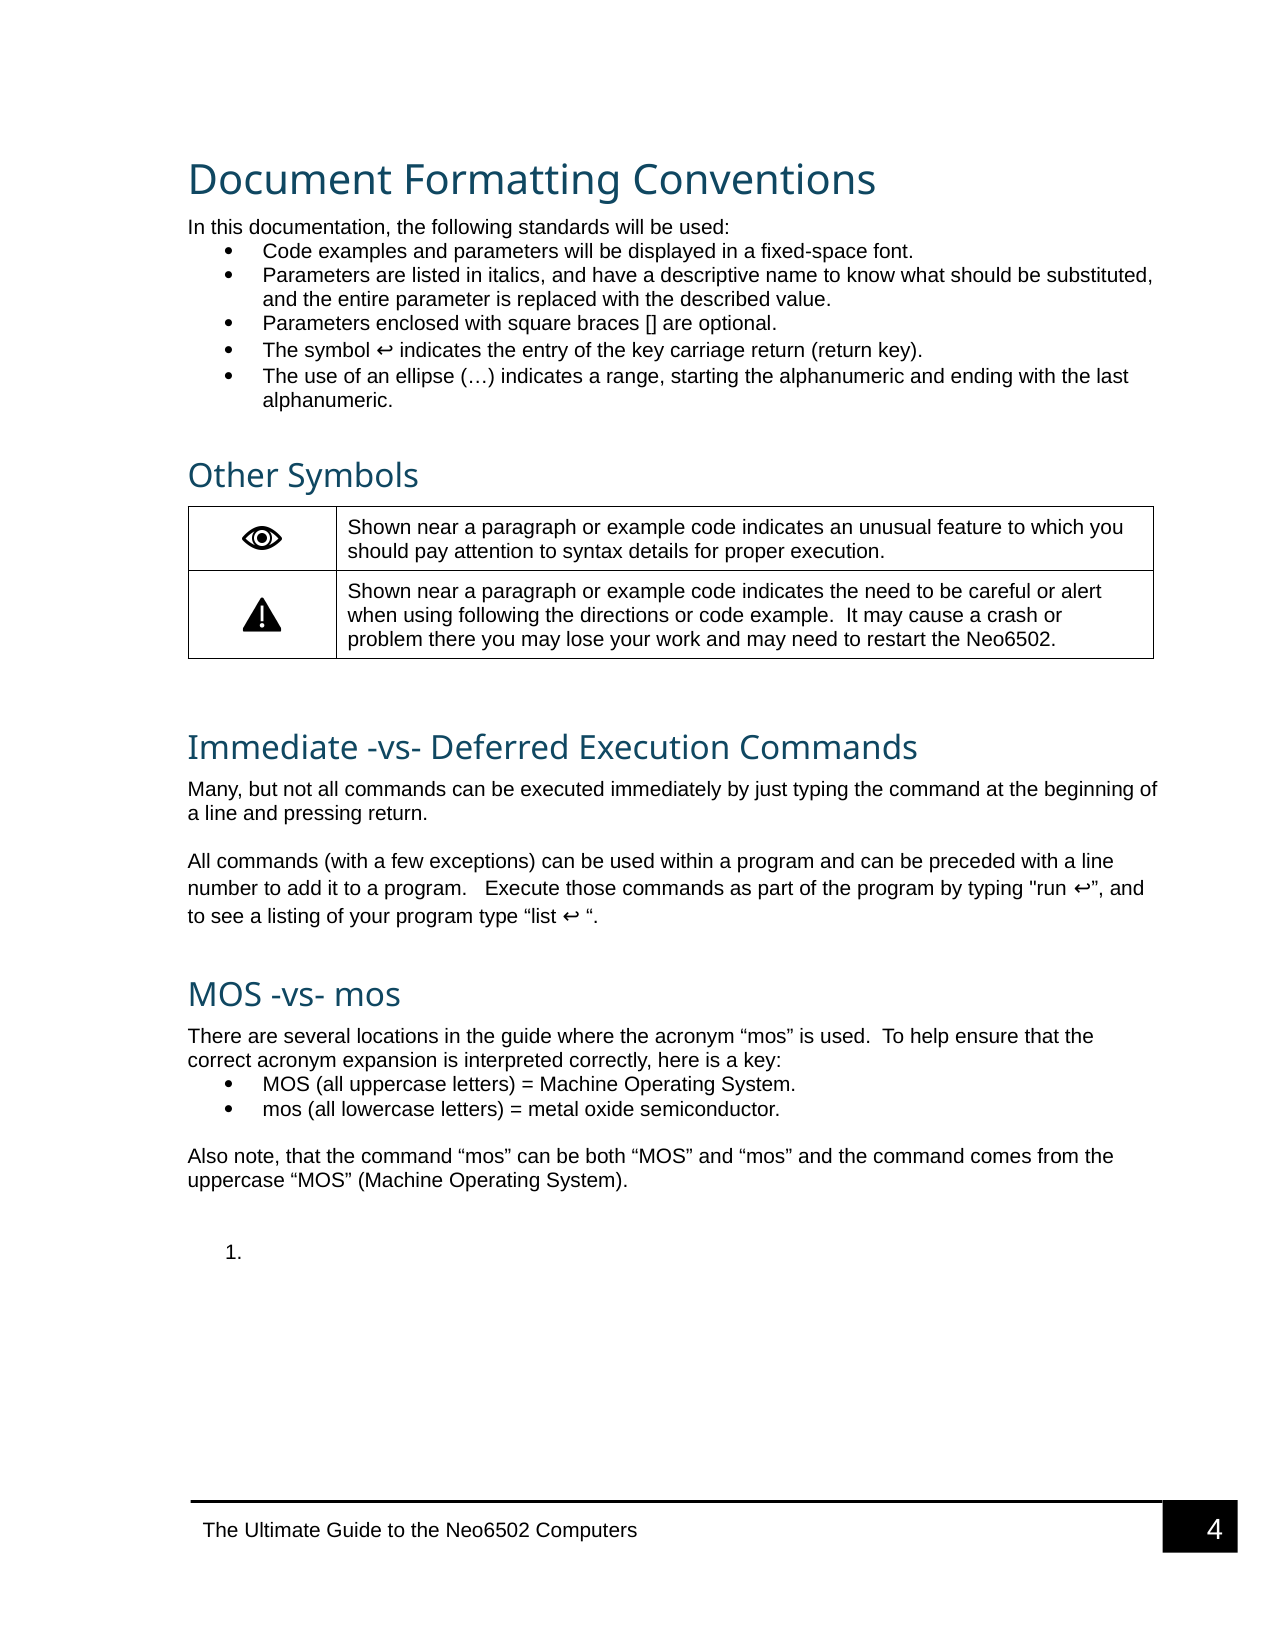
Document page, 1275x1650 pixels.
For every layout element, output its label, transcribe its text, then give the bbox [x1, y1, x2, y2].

list The symbol ↩︎ indicates the entry of the key carriage return (return key). [225, 335, 1162, 364]
text Also note, that the command “mos” can be both “MOS” and “mos” and the command comes from the uppercase “MOS” (Machine Operating System). [187, 1144, 1162, 1192]
list Parameters enclosed with square braces [] are optional. [225, 311, 1162, 335]
table_header [189, 507, 336, 570]
subtitle Immediate -vs- Deferred Execution Commands [187, 723, 1162, 769]
list Code examples and parameters will be displayed in a fixed-space font. [225, 239, 1162, 263]
picture [242, 597, 282, 632]
text In this documentation, the following standards will be used: [187, 215, 1162, 239]
table_header Shown near a paragraph or example code indicates an unusual feature to which you should pay attention to syntax details for proper execution. [337, 507, 1153, 570]
list Parameters are listed in italics, and have a descriptive name to know what should be substituted, and the entire parameter is replaced with the described value. [225, 263, 1162, 311]
list The use of an ellipse (…) indicates a range, starting the alphanumeric and ending with the last alphanumeric. [225, 364, 1162, 412]
list mos (all lowercase letters) = metal oxide semiconductor. [225, 1096, 1162, 1120]
text All commands (with a few exceptions) can be used within a program and can be preceded with a line number to add it to a program. Execute those commands as part of the program by typing "run ↩︎”, and to see a listing of your program type “list ↩︎ “. [187, 849, 1162, 930]
table_cell Shown near a paragraph or example code indicates the need to be careful or alert when using following the directions or code example. It may cause a crash or problem there you may lose your work and may need to restart the Neo6502. [337, 571, 1153, 658]
subtitle Document Formatting Conventions [187, 150, 1162, 207]
text There are several locations in the guide where the acronym “mos” is used. To help ensure that the correct acronym expansion is interpreted correctly, here is a key: [187, 1024, 1162, 1072]
text Many, but not all commands can be executed immediately by just typing the command at the beginning of a line and pressing return. [187, 777, 1162, 825]
picture [241, 525, 283, 552]
list MOS (all uppercase letters) = Machine Operating System. [225, 1072, 1162, 1096]
subtitle MOS -vs- mos [187, 971, 1162, 1016]
table_cell [189, 571, 336, 658]
subtitle Other Symbols [187, 452, 1162, 498]
